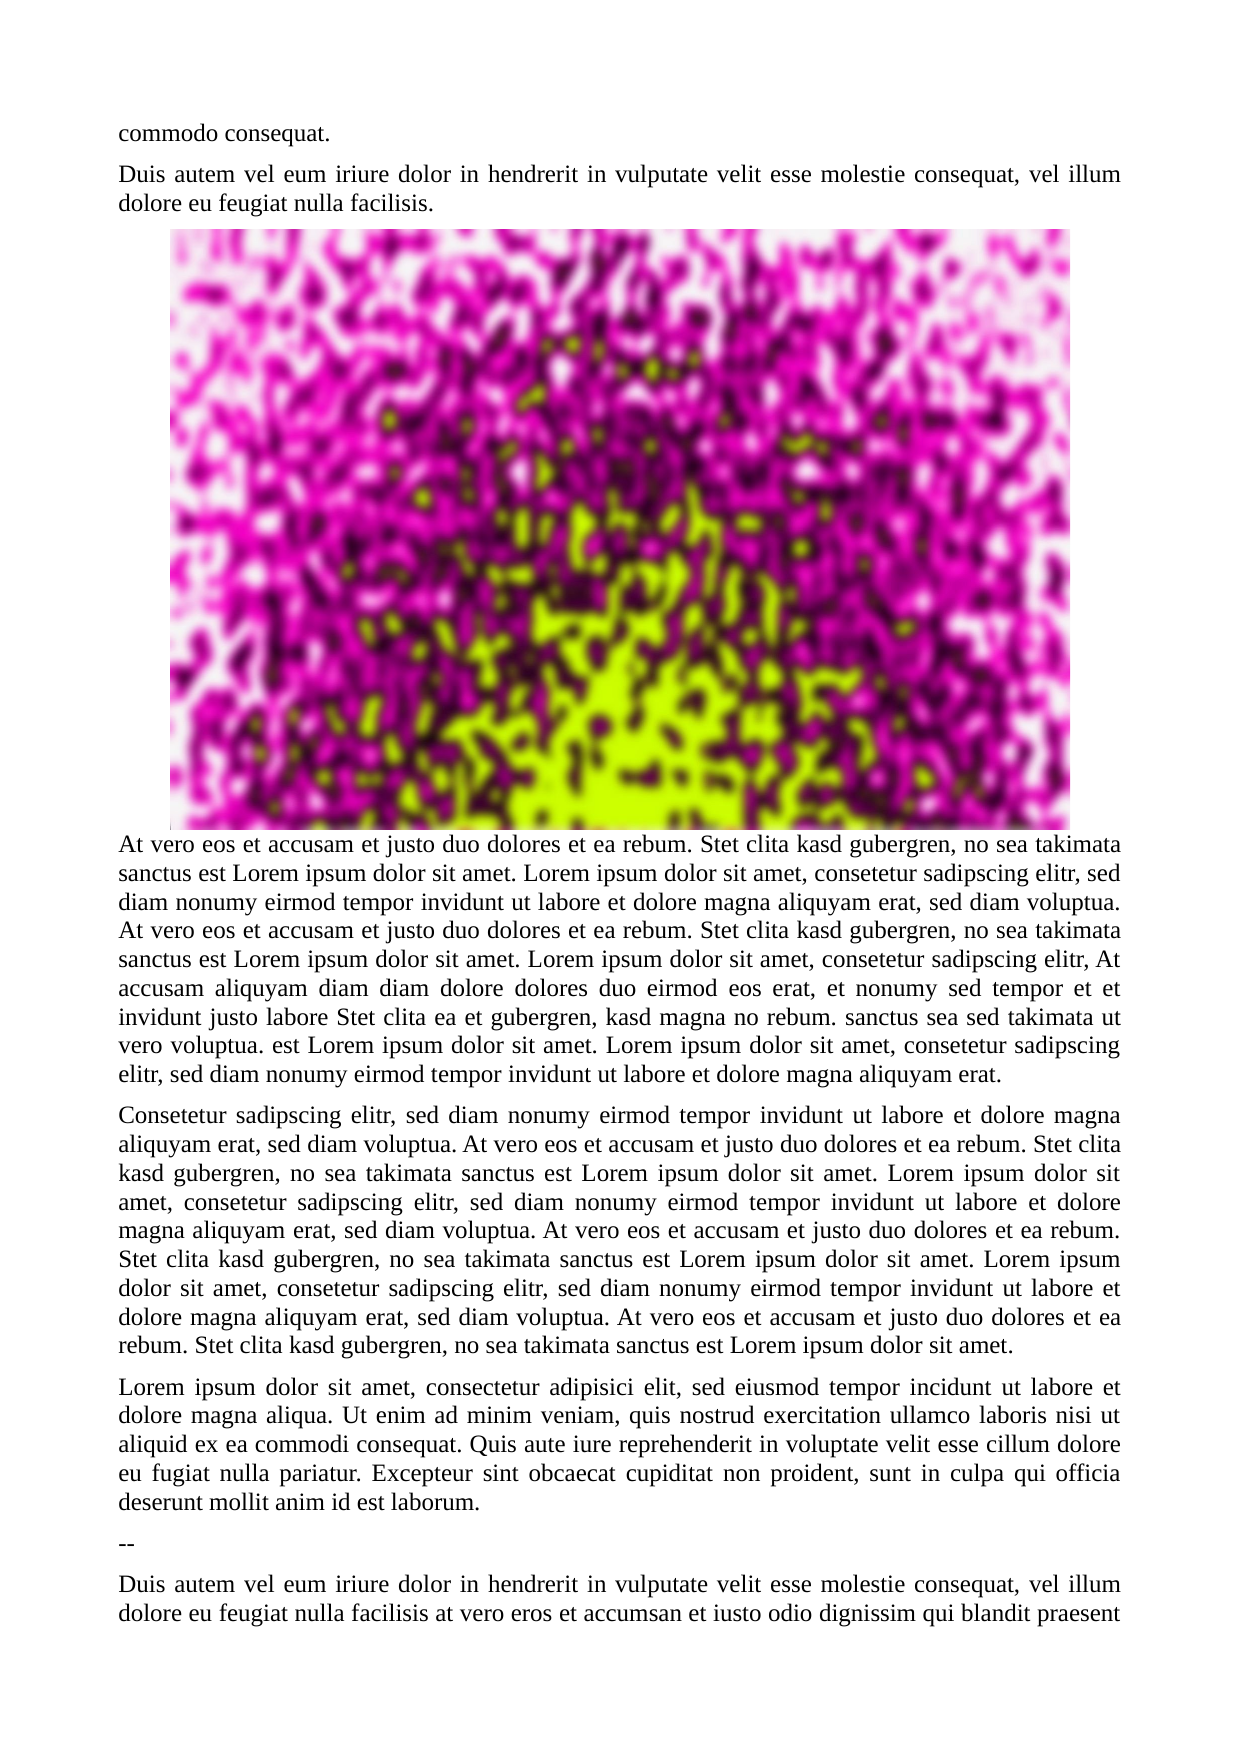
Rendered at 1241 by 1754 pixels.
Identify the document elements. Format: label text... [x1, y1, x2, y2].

text -- [118, 1528, 1122, 1557]
text Duis autem vel eum iriure dolor in hendrerit in vulputate velit esse molestie consequat, vel illum dolore eu feugiat nulla facilisis. [118, 159, 1122, 217]
text At vero eos et accusam et justo duo dolores et ea rebum. Stet clita kasd gubergren, no sea takimata sanctus est Lorem ipsum dolor sit amet. Lorem ipsum dolor sit amet, consetetur sadipscing elitr, sed diam nonumy eirmod tempor invidunt ut labore et dolore magna aliquyam erat, sed diam voluptua. At vero eos et accusam et justo duo dolores et ea rebum. Stet clita kasd gubergren, no sea takimata sanctus est Lorem ipsum dolor sit amet. Lorem ipsum dolor sit amet, consetetur sadipscing elitr, At accusam aliquyam diam diam dolore dolores duo eirmod eos erat, et nonumy sed tempor et et invidunt justo labore Stet clita ea et gubergren, kasd magna no rebum. sanctus sea sed takimata ut vero voluptua. est Lorem ipsum dolor sit amet. Lorem ipsum dolor sit amet, consetetur sadipscing elitr, sed diam nonumy eirmod tempor invidunt ut labore et dolore magna aliquyam erat. [118, 229, 1122, 1088]
text commodo consequat. [118, 118, 1122, 147]
text Duis autem vel eum iriure dolor in hendrerit in vulputate velit esse molestie consequat, vel illum dolore eu feugiat nulla facilisis at vero eros et accumsan et iusto odio dignissim qui blandit praesent [118, 1569, 1122, 1627]
text Lorem ipsum dolor sit amet, consectetur adipisici elit, sed eiusmod tempor incidunt ut labore et dolore magna aliqua. Ut enim ad minim veniam, quis nostrud exercitation ullamco laboris nisi ut aliquid ex ea commodi consequat. Quis aute iure reprehenderit in voluptate velit esse cillum dolore eu fugiat nulla pariatur. Excepteur sint obcaecat cupiditat non proident, sunt in culpa qui officia deserunt mollit anim id est laborum. [118, 1372, 1122, 1516]
picture [170, 229, 1071, 830]
text Consetetur sadipscing elitr, sed diam nonumy eirmod tempor invidunt ut labore et dolore magna aliquyam erat, sed diam voluptua. At vero eos et accusam et justo duo dolores et ea rebum. Stet clita kasd gubergren, no sea takimata sanctus est Lorem ipsum dolor sit amet. Lorem ipsum dolor sit amet, consetetur sadipscing elitr, sed diam nonumy eirmod tempor invidunt ut labore et dolore magna aliquyam erat, sed diam voluptua. At vero eos et accusam et justo duo dolores et ea rebum. Stet clita kasd gubergren, no sea takimata sanctus est Lorem ipsum dolor sit amet. Lorem ipsum dolor sit amet, consetetur sadipscing elitr, sed diam nonumy eirmod tempor invidunt ut labore et dolore magna aliquyam erat, sed diam voluptua. At vero eos et accusam et justo duo dolores et ea rebum. Stet clita kasd gubergren, no sea takimata sanctus est Lorem ipsum dolor sit amet. [118, 1101, 1122, 1359]
